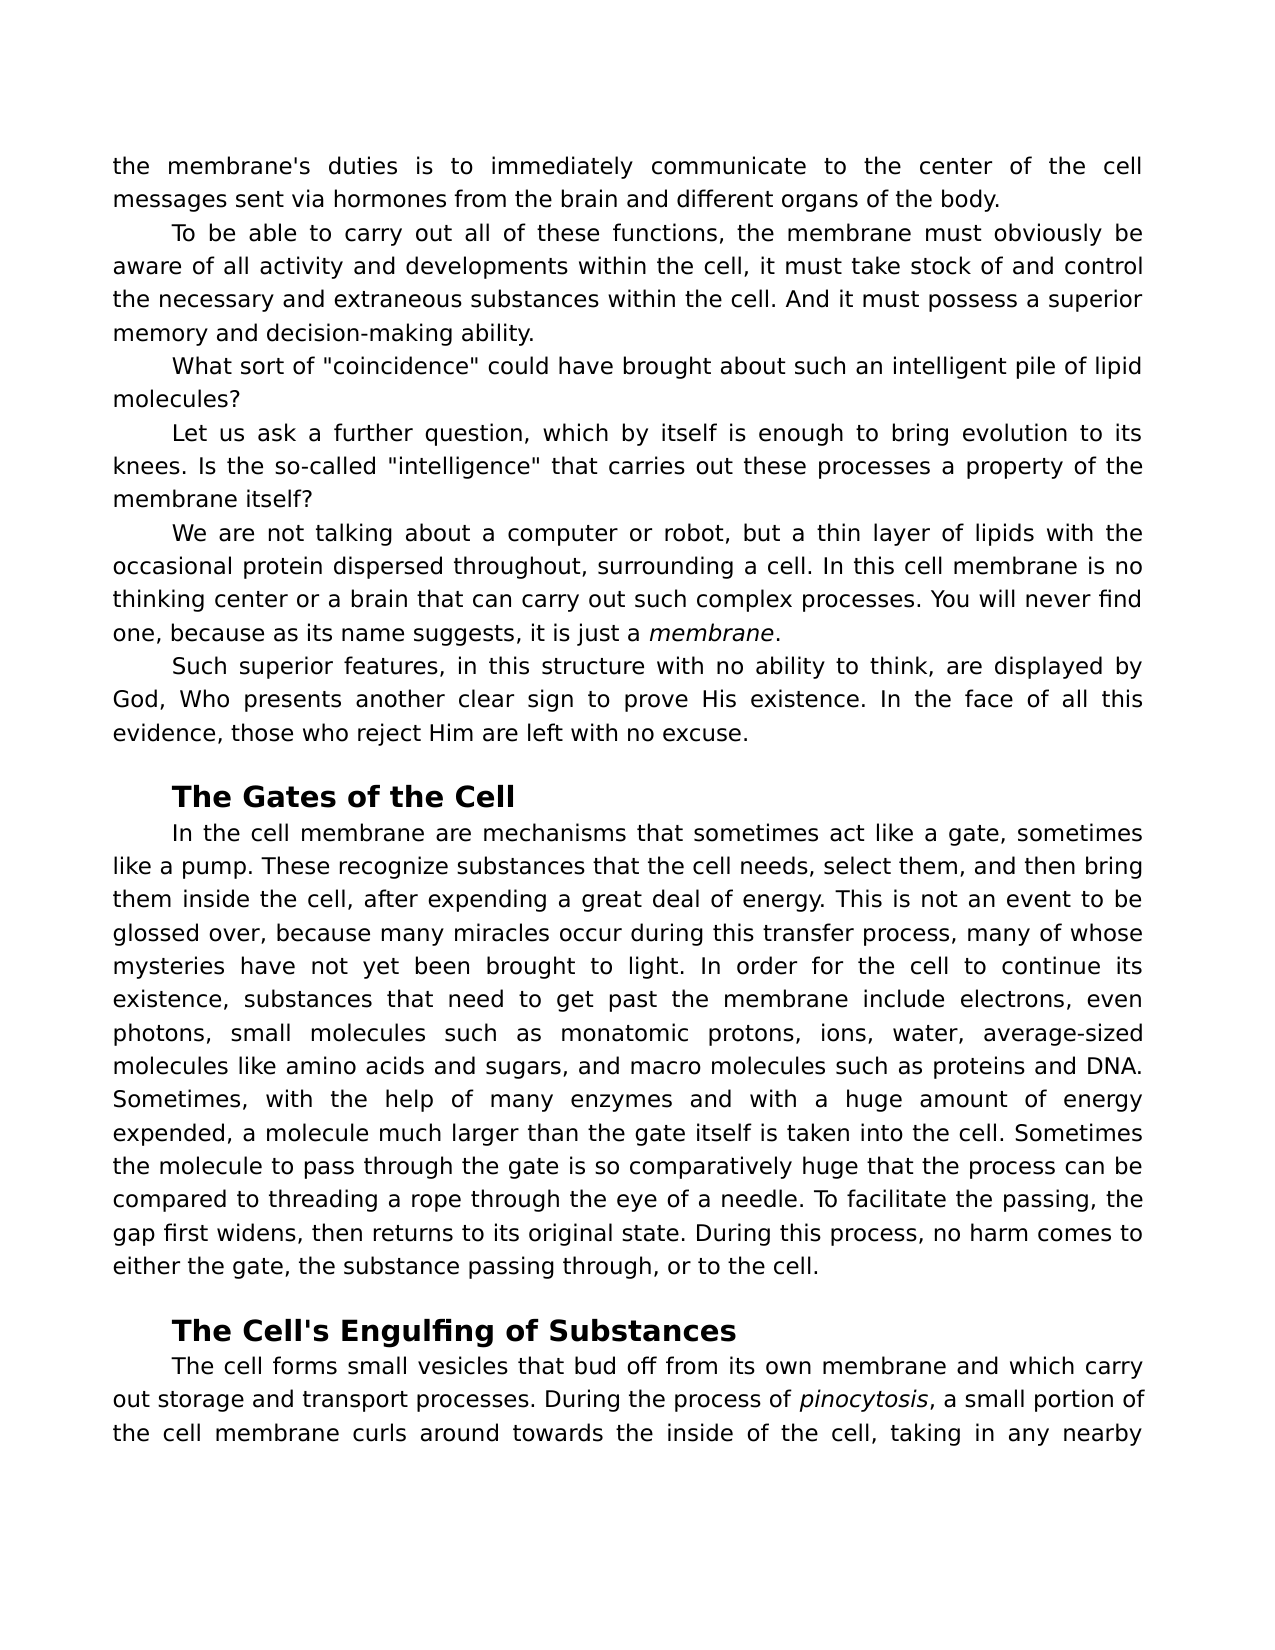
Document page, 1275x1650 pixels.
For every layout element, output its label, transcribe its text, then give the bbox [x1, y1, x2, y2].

text the membrane's duties is to immediately communicate to the center of the cell messages sent via hormones from the brain and different organs of the body. [112, 148, 1145, 214]
text In the cell membrane are mechanisms that sometimes act like a gate, sometimes like a pump. These recognize substances that the cell needs, select them, and then bring them inside the cell, after expending a great deal of energy. This is not an event to be glossed over, because many miracles occur during this transfer process, many of whose mysteries have not yet been brought to light. In order for the cell to continue its existence, substances that need to get past the membrane include electrons, even photons, small molecules such as monatomic protons, ions, water, average-sized molecules like amino acids and sugars, and macro molecules such as proteins and DNA. Sometimes, with the help of many enzymes and with a huge amount of energy expended, a molecule much larger than the gate itself is taken into the cell. Sometimes the molecule to pass through the gate is so comparatively huge that the process can be compared to threading a rope through the eye of a needle. To facilitate the passing, the gap first widens, then returns to its original state. During this process, no harm comes to either the gate, the substance passing through, or to the cell. [112, 814, 1145, 1281]
text We are not talking about a computer or robot, but a thin layer of lipids with the occasional protein dispersed throughout, surrounding a cell. In this cell membrane is no thinking center or a brain that can carry out such complex processes. You will never find one, because as its name suggests, it is just a membrane. [112, 514, 1145, 648]
text The Cell's Engulfing of Substances [112, 1314, 1145, 1348]
text To be able to carry out all of these functions, the membrane must obviously be aware of all activity and developments within the cell, it must take stock of and control the necessary and extraneous substances within the cell. And it must possess a superior memory and decision-making ability. [112, 214, 1145, 348]
text Such superior features, in this structure with no ability to think, are displayed by God, Who presents another clear sign to prove His existence. In the face of all this evidence, those who reject Him are left with no excuse. [112, 648, 1145, 748]
text Let us ask a further question, which by itself is enough to bring evolution to its knees. Is the so-called "intelligence" that carries out these processes a property of the membrane itself? [112, 414, 1145, 514]
text What sort of "coincidence" could have brought about such an intelligent pile of lipid molecules? [112, 348, 1145, 414]
text The cell forms small vesicles that bud off from its own membrane and which carry out storage and transport processes. During the process of pinocytosis, a small portion of the cell membrane curls around towards the inside of the cell, taking in any nearby [112, 1348, 1145, 1448]
text The Gates of the Cell [112, 781, 1145, 814]
